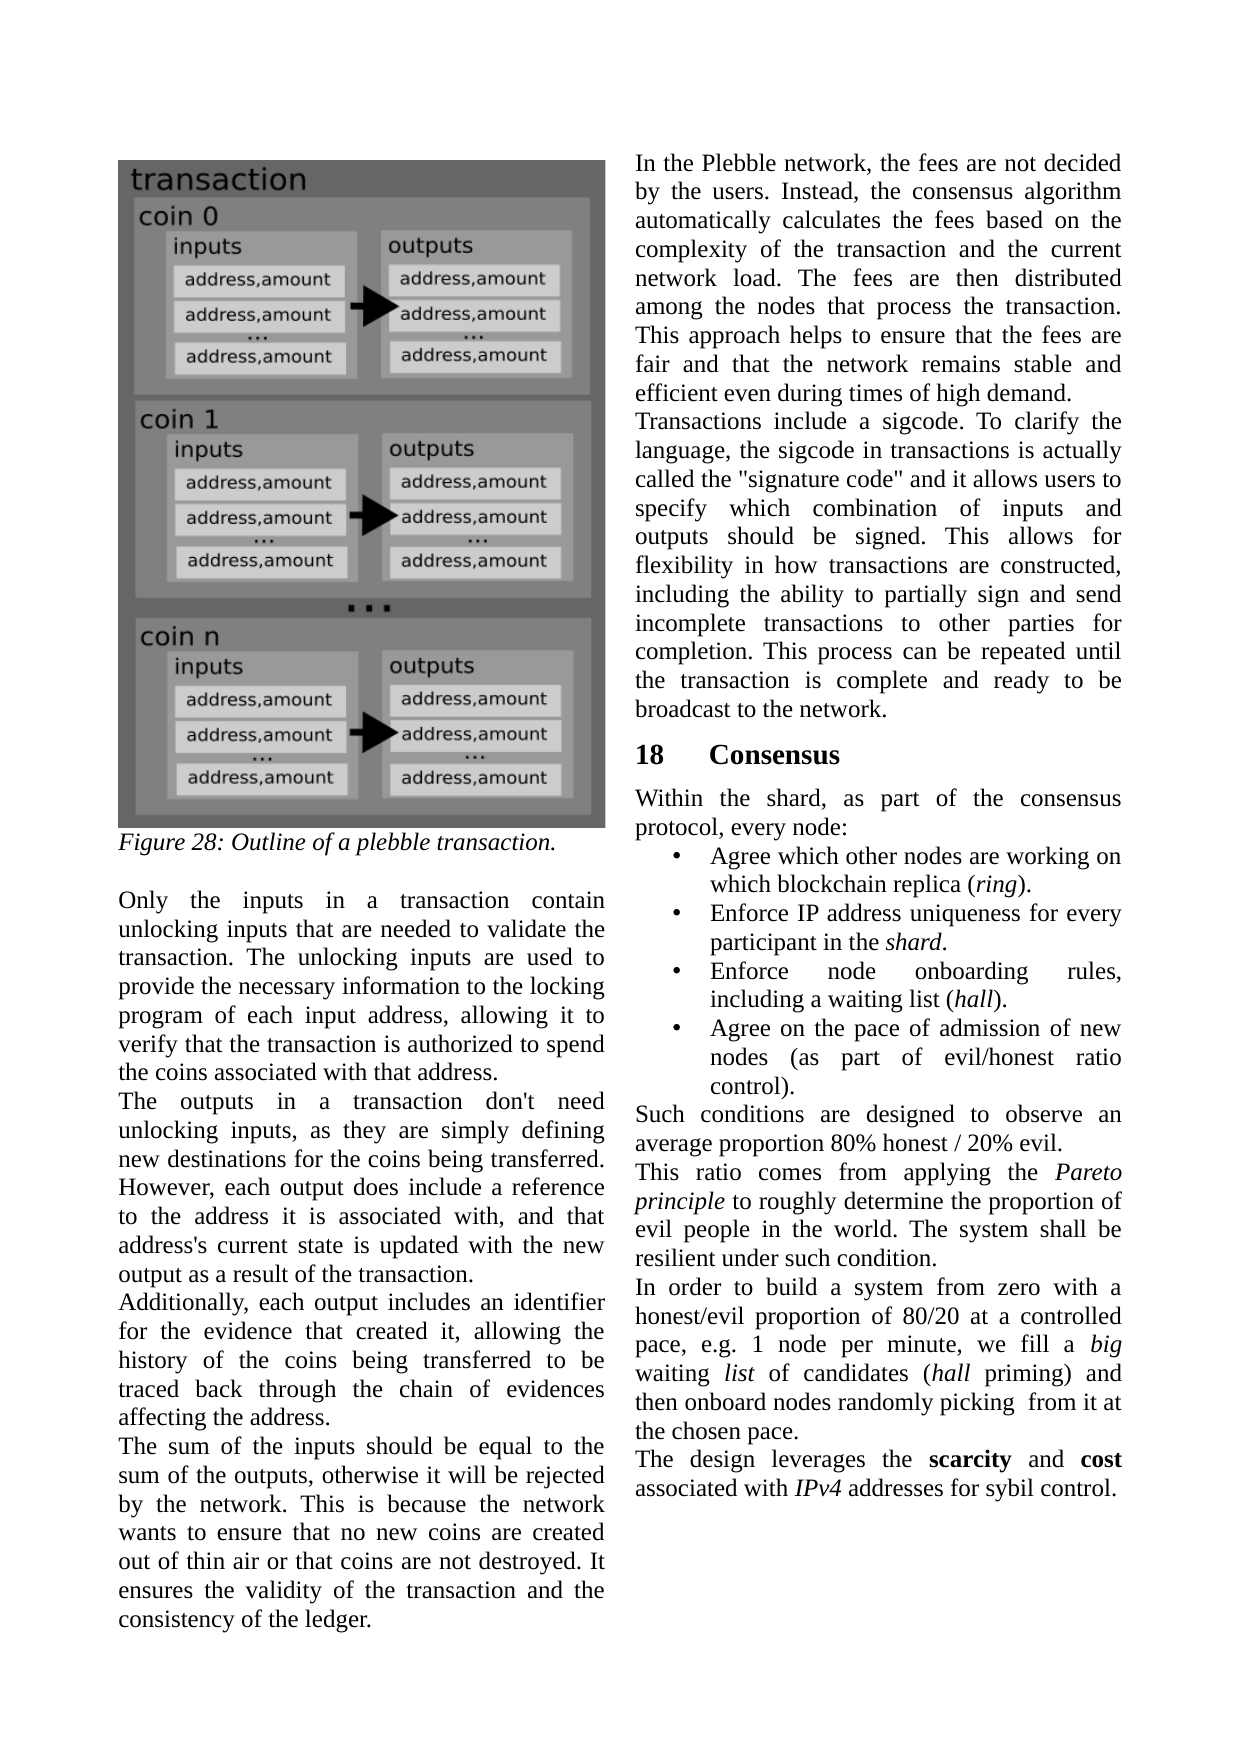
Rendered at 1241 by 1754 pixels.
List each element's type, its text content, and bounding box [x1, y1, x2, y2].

picture [118, 160, 606, 828]
list Agree which other nodes are working on which blockchain replica (ring). [672, 841, 1122, 898]
list Enforce IP address uniqueness for every participant in the shard. [672, 898, 1122, 956]
text Figure 28: Outline of a plebble transaction. [118, 828, 605, 856]
text Only the inputs in a transaction contain unlocking inputs that are needed to validate the transaction. The unlocking inputs are used to provide the necessary information to the locking program of each input address, allowing it to verify that the transaction is authorized to spend the coins associated with that address. [118, 885, 605, 1086]
text Within the shard, as part of the consensus protocol, every node: [635, 783, 1122, 841]
text In the Plebble network, the fees are not decided by the users. Instead, the consensus algorithm automatically calculates the fees based on the complexity of the transaction and the current network load. The fees are then distributed among the nodes that process the transaction. This approach helps to ensure that the fees are fair and that the network remains stable and efficient even during times of high demand. [635, 148, 1122, 406]
text The outputs in a transaction don't need unlocking inputs, as they are simply defining new destinations for the coins being transferred. However, each output does include a reference to the address it is associated with, and that address's current state is updated with the new output as a result of the transaction. [118, 1086, 605, 1287]
list Agree on the pace of admission of new nodes (as part of evil/honest ratio control). [672, 1013, 1122, 1099]
text The design leverages the scarcity and cost associated with IPv4 addresses for sybil control. [635, 1444, 1122, 1502]
text The sum of the inputs should be equal to the sum of the outputs, otherwise it will be rejected by the network. This is because the network wants to ensure that no new coins are created out of thin air or that coins are not destroyed. It ensures the validity of the transaction and the consistency of the ledger. [118, 1431, 605, 1632]
text In order to build a system from zero with a honest/evil proportion of 80/20 at a controlled pace, e.g. 1 node per minute, we fill a big waiting list of candidates (hall priming) and then onboard nodes randomly picking from it at the chosen pace. [635, 1272, 1122, 1444]
text This ratio comes from applying the Pareto principle to roughly determine the proportion of evil people in the world. The system shall be resilient under such condition. [635, 1157, 1122, 1272]
subtitle Consensus [635, 737, 1122, 771]
text Transactions include a sigcode. To clarify the language, the sigcode in transactions is actually called the "signature code" and it allows users to specify which combination of inputs and outputs should be signed. This allows for flexibility in how transactions are constructed, including the ability to partially sign and send incomplete transactions to other parties for completion. This process can be repeated until the transaction is complete and ready to be broadcast to the network. [635, 406, 1122, 723]
text Such conditions are designed to observe an average proportion 80% honest / 20% evil. [635, 1099, 1122, 1157]
text Additionally, each output includes an identifier for the evidence that created it, allowing the history of the coins being transferred to be traced back through the chain of evidences affecting the address. [118, 1287, 605, 1431]
list Enforce node onboarding rules, including a waiting list (hall). [672, 956, 1122, 1013]
